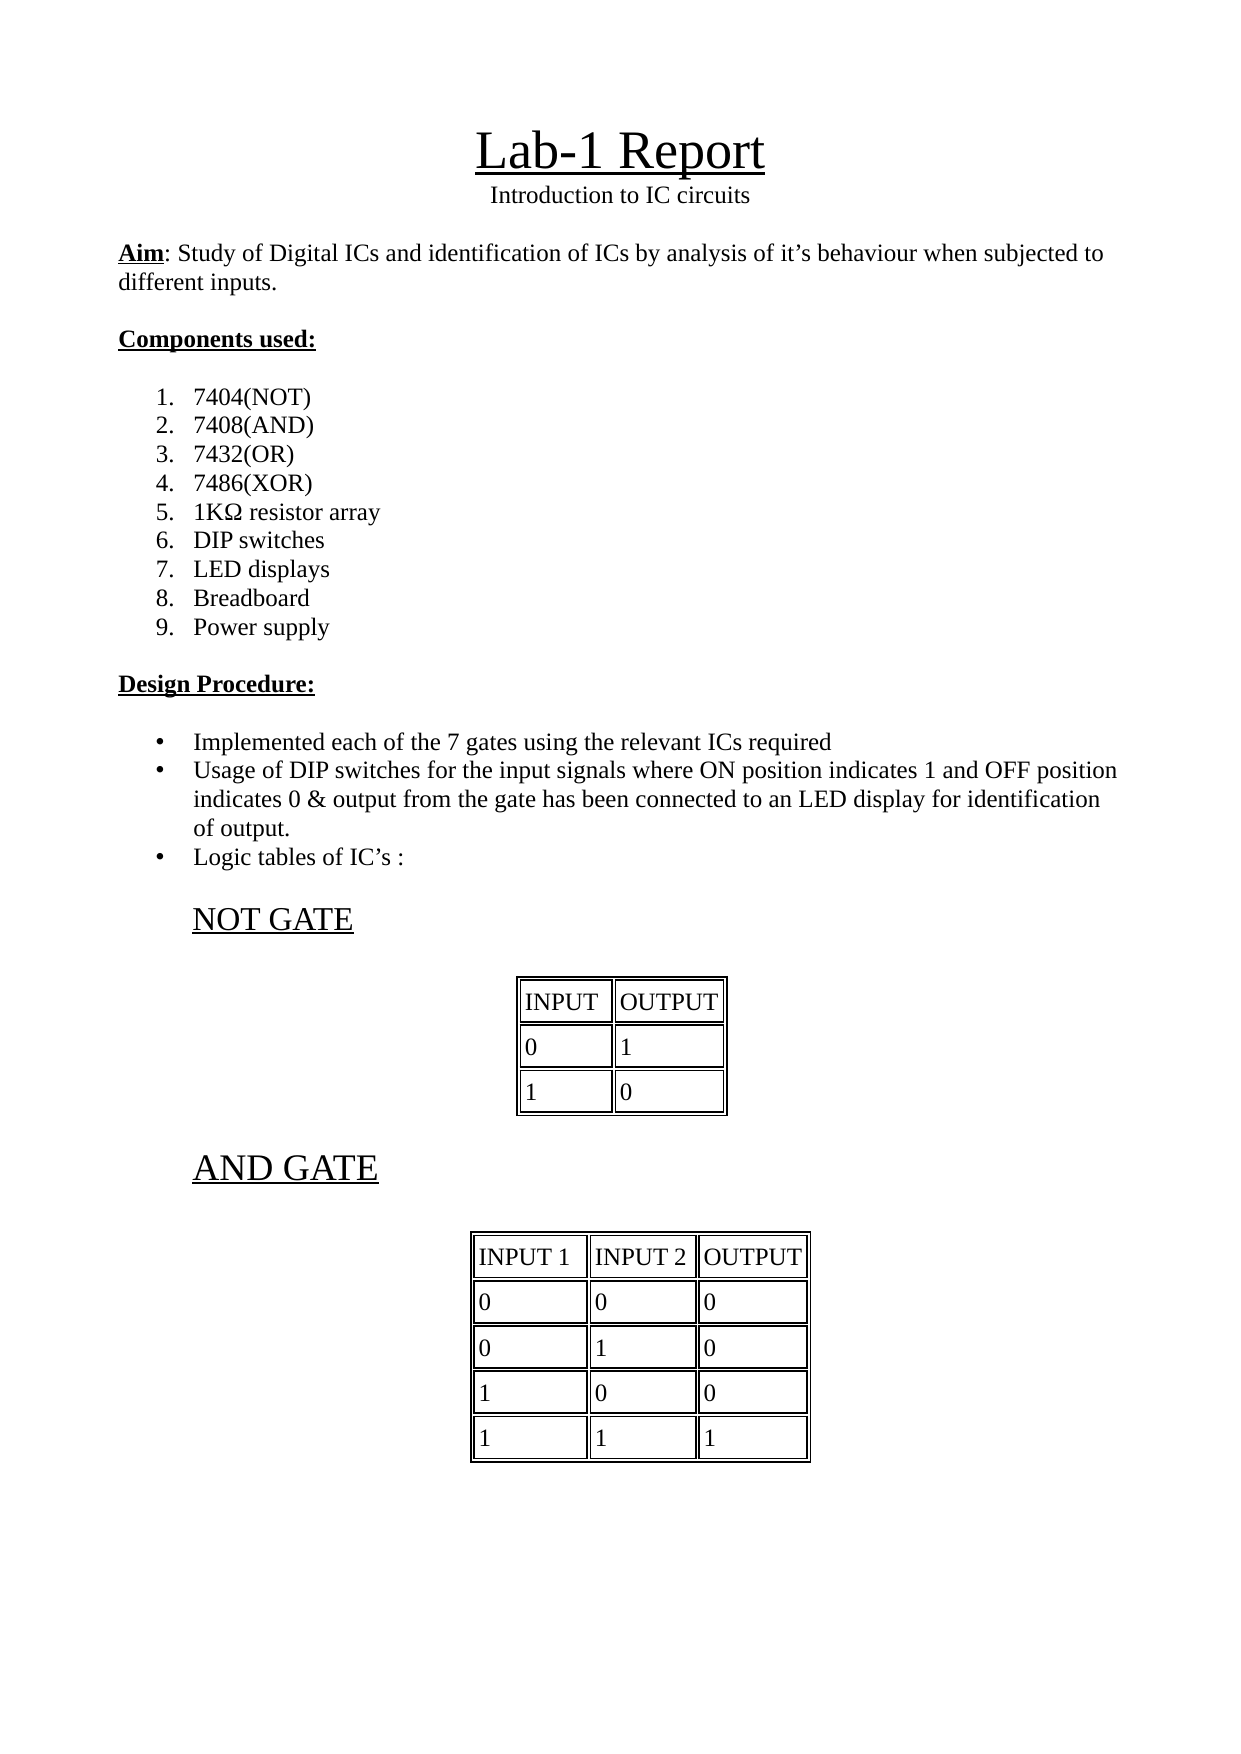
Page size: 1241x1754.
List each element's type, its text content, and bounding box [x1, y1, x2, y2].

table_cell 0 [475, 1282, 586, 1322]
list Power supply [156, 612, 1122, 640]
table_header INPUT 2 [591, 1236, 695, 1277]
table_cell 1 [591, 1417, 695, 1457]
text Lab-1 Report [118, 118, 1122, 180]
text Introduction to IC circuits [118, 180, 1122, 209]
table_cell 0 [591, 1372, 695, 1412]
table_cell 1 [591, 1327, 695, 1367]
list Usage of DIP switches for the input signals where ON position indicates 1 and OFF position indicates 0 & output from the gate has been connected to an LED display for identification of output. [156, 755, 1122, 842]
table_cell 1 [616, 1026, 723, 1066]
table_header INPUT [521, 981, 611, 1021]
list LED displays [156, 554, 1122, 583]
table_cell 0 [591, 1282, 695, 1322]
text AND GATE [118, 1145, 1122, 1188]
table_cell 1 [700, 1417, 806, 1457]
list Logic tables of IC’s : [156, 842, 1122, 870]
text Design Procedure: [118, 669, 1122, 698]
table_cell 1 [475, 1417, 586, 1457]
table_header OUTPUT [616, 981, 723, 1021]
list DIP switches [156, 525, 1122, 554]
table_cell 0 [700, 1327, 806, 1367]
list 7408(AND) [156, 410, 1122, 439]
list 7486(XOR) [156, 468, 1122, 497]
table_cell 0 [700, 1372, 806, 1412]
list Breadboard [156, 583, 1122, 612]
list 7404(NOT) [156, 382, 1122, 410]
table_cell 0 [521, 1026, 611, 1066]
table_cell 0 [700, 1282, 806, 1322]
table_cell 1 [521, 1071, 611, 1111]
table_cell 0 [616, 1071, 723, 1111]
table_cell 0 [475, 1327, 586, 1367]
table_header OUTPUT [700, 1236, 806, 1277]
list 7432(OR) [156, 439, 1122, 468]
text Aim: Study of Digital ICs and identification of ICs by analysis of it’s behaviour when subjected to different inputs. [118, 238, 1122, 295]
list Implemented each of the 7 gates using the relevant ICs required [156, 727, 1122, 755]
table_cell 1 [475, 1372, 586, 1412]
list 1KΩ resistor array [156, 497, 1122, 525]
text NOT GATE [118, 899, 1122, 937]
text Components used: [118, 324, 1122, 353]
table_header INPUT 1 [475, 1236, 586, 1277]
